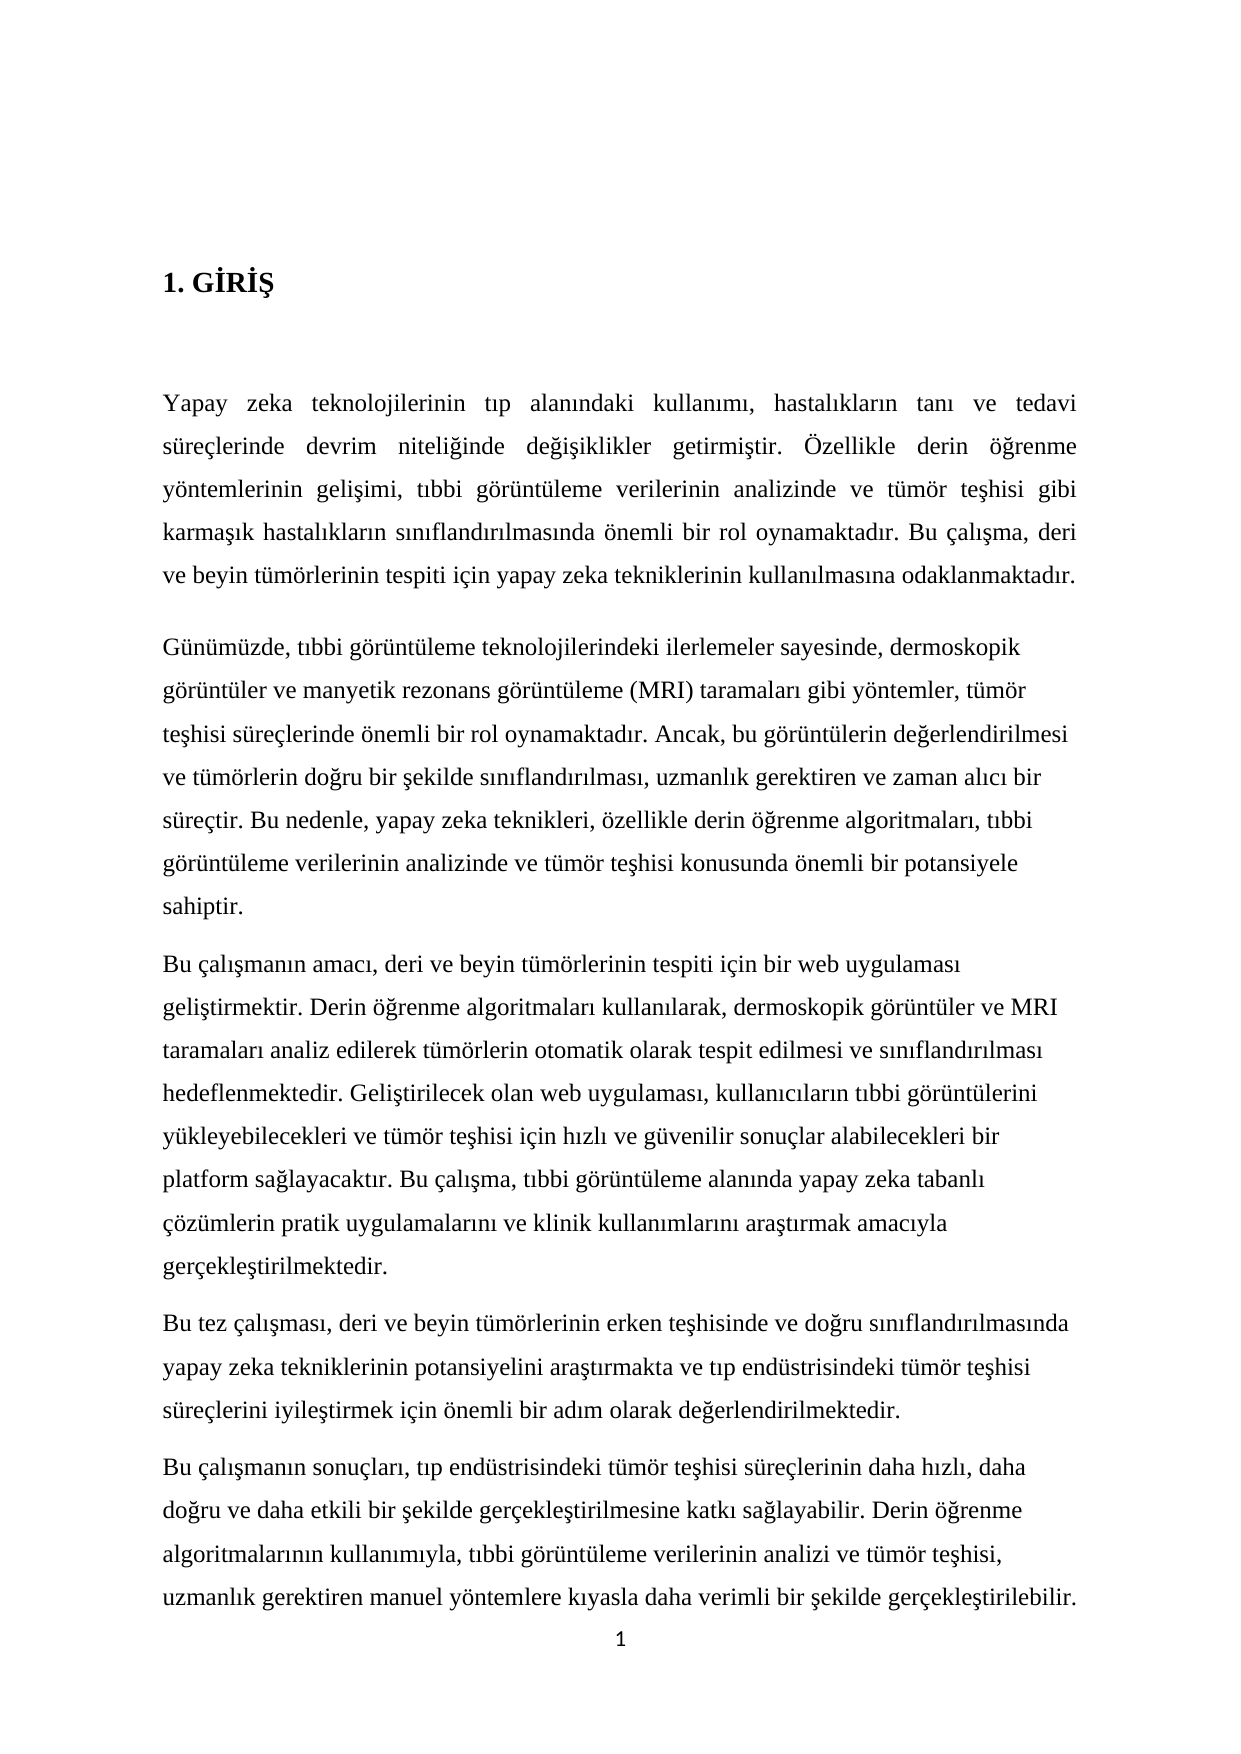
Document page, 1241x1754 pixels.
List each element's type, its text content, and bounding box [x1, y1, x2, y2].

text Günümüzde, tıbbi görüntüleme teknolojilerindeki ilerlemeler sayesinde, dermoskopik görüntüler ve manyetik rezonans görüntüleme (MRI) taramaları gibi yöntemler, tümör teşhisi süreçlerinde önemli bir rol oynamaktadır. Ancak, bu görüntülerin değerlendirilmesi ve tümörlerin doğru bir şekilde sınıflandırılması, uzmanlık gerektiren ve zaman alıcı bir süreçtir. Bu nedenle, yapay zeka teknikleri, özellikle derin öğrenme algoritmaları, tıbbi görüntüleme verilerinin analizinde ve tümör teşhisi konusunda önemli bir potansiyele sahiptir. [162, 632, 1078, 920]
text 1. GİRİŞ [162, 265, 1078, 298]
text Yapay zeka teknolojilerinin tıp alanındaki kullanımı, hastalıkların tanı ve tedavi süreçlerinde devrim niteliğinde değişiklikler getirmiştir. Özellikle derin öğrenme yöntemlerinin gelişimi, tıbbi görüntüleme verilerinin analizinde ve tümör teşhisi gibi karmaşık hastalıkların sınıflandırılmasında önemli bir rol oynamaktadır. Bu çalışma, deri ve beyin tümörlerinin tespiti için yapay zeka tekniklerinin kullanılmasına odaklanmaktadır. [162, 388, 1078, 589]
text Bu çalışmanın sonuçları, tıp endüstrisindeki tümör teşhisi süreçlerinin daha hızlı, daha doğru ve daha etkili bir şekilde gerçekleştirilmesine katkı sağlayabilir. Derin öğrenme algoritmalarının kullanımıyla, tıbbi görüntüleme verilerinin analizi ve tümör teşhisi, uzmanlık gerektiren manuel yöntemlere kıyasla daha verimli bir şekilde gerçekleştirilebilir. [162, 1452, 1078, 1611]
text Bu çalışmanın amacı, deri ve beyin tümörlerinin tespiti için bir web uygulaması geliştirmektir. Derin öğrenme algoritmaları kullanılarak, dermoskopik görüntüler ve MRI taramaları analiz edilerek tümörlerin otomatik olarak tespit edilmesi ve sınıflandırılması hedeflenmektedir. Geliştirilecek olan web uygulaması, kullanıcıların tıbbi görüntülerini yükleyebilecekleri ve tümör teşhisi için hızlı ve güvenilir sonuçlar alabilecekleri bir platform sağlayacaktır. Bu çalışma, tıbbi görüntüleme alanında yapay zeka tabanlı çözümlerin pratik uygulamalarını ve klinik kullanımlarını araştırmak amacıyla gerçekleştirilmektedir. [162, 949, 1078, 1279]
text Bu tez çalışması, deri ve beyin tümörlerinin erken teşhisinde ve doğru sınıflandırılmasında yapay zeka tekniklerinin potansiyelini araştırmakta ve tıp endüstrisindeki tümör teşhisi süreçlerini iyileştirmek için önemli bir adım olarak değerlendirilmektedir. [162, 1308, 1078, 1423]
